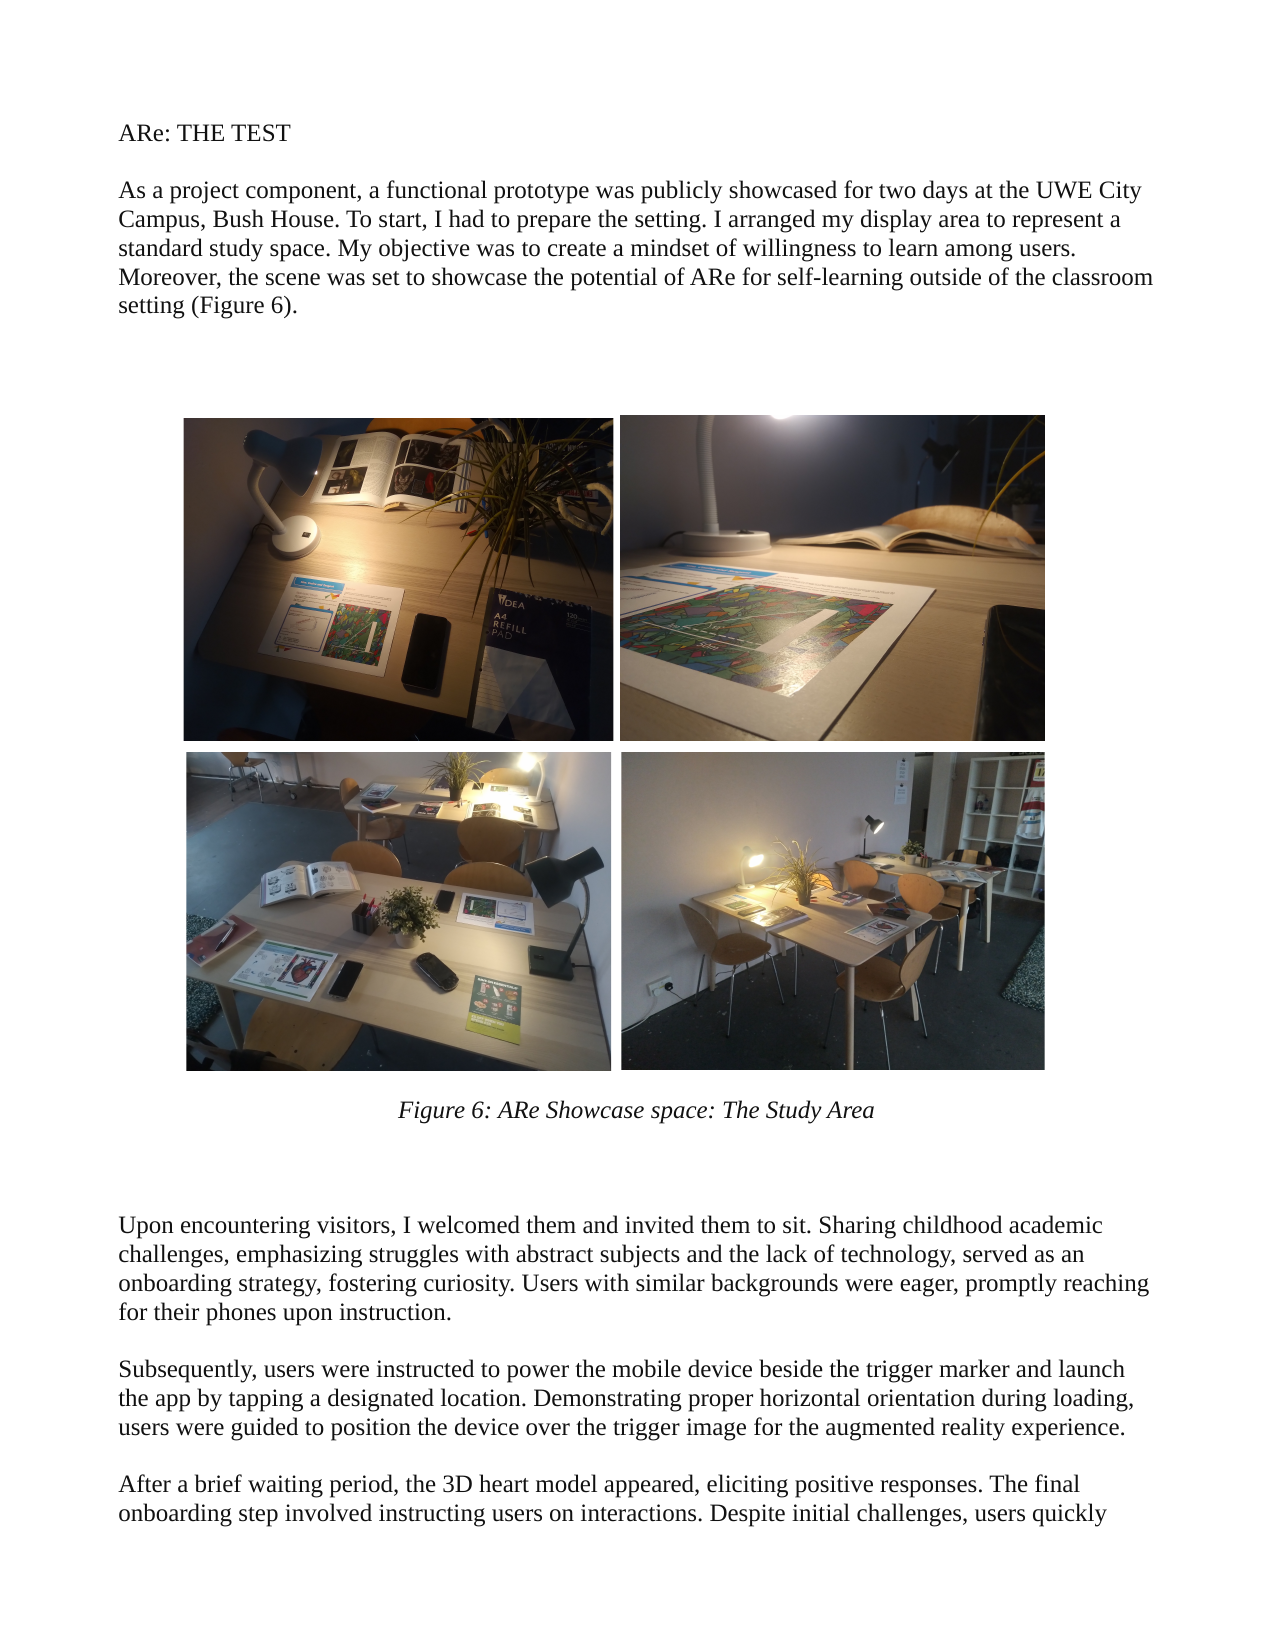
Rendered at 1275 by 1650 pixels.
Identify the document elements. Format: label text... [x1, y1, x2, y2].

picture [621, 752, 1045, 1070]
picture [183, 418, 614, 741]
text After a brief waiting period, the 3D heart model appeared, eliciting positive responses. The final onboarding step involved instructing users on interactions. Despite initial challenges, users quickly [118, 1469, 1157, 1527]
text ARe: THE TEST [118, 118, 1157, 147]
picture [186, 752, 612, 1071]
text As a project component, a functional prototype was publicly showcased for two days at the UWE City Campus, Bush House. To start, I had to prepare the setting. I arranged my display area to represent a standard study space. My objective was to create a mindset of willingness to learn among users. Moreover, the scene was set to showcase the potential of ARe for self-learning outside of the classroom setting (Figure 6). [118, 176, 1157, 319]
picture [620, 415, 1045, 741]
text Figure 6: ARe Showcase space: The Study Area [118, 1096, 1157, 1124]
text Upon encountering visitors, I welcomed them and invited them to sit. Sharing childhood academic challenges, emphasizing struggles with abstract subjects and the lack of technology, served as an onboarding strategy, fostering curiosity. Users with similar backgrounds were eager, promptly reaching for their phones upon instruction. [118, 1211, 1157, 1326]
text Subsequently, users were instructed to power the mobile device beside the trigger marker and launch the app by tapping a designated location. Demonstrating proper horizontal orientation during loading, users were guided to position the device over the trigger image for the augmented reality experience. [118, 1354, 1157, 1441]
